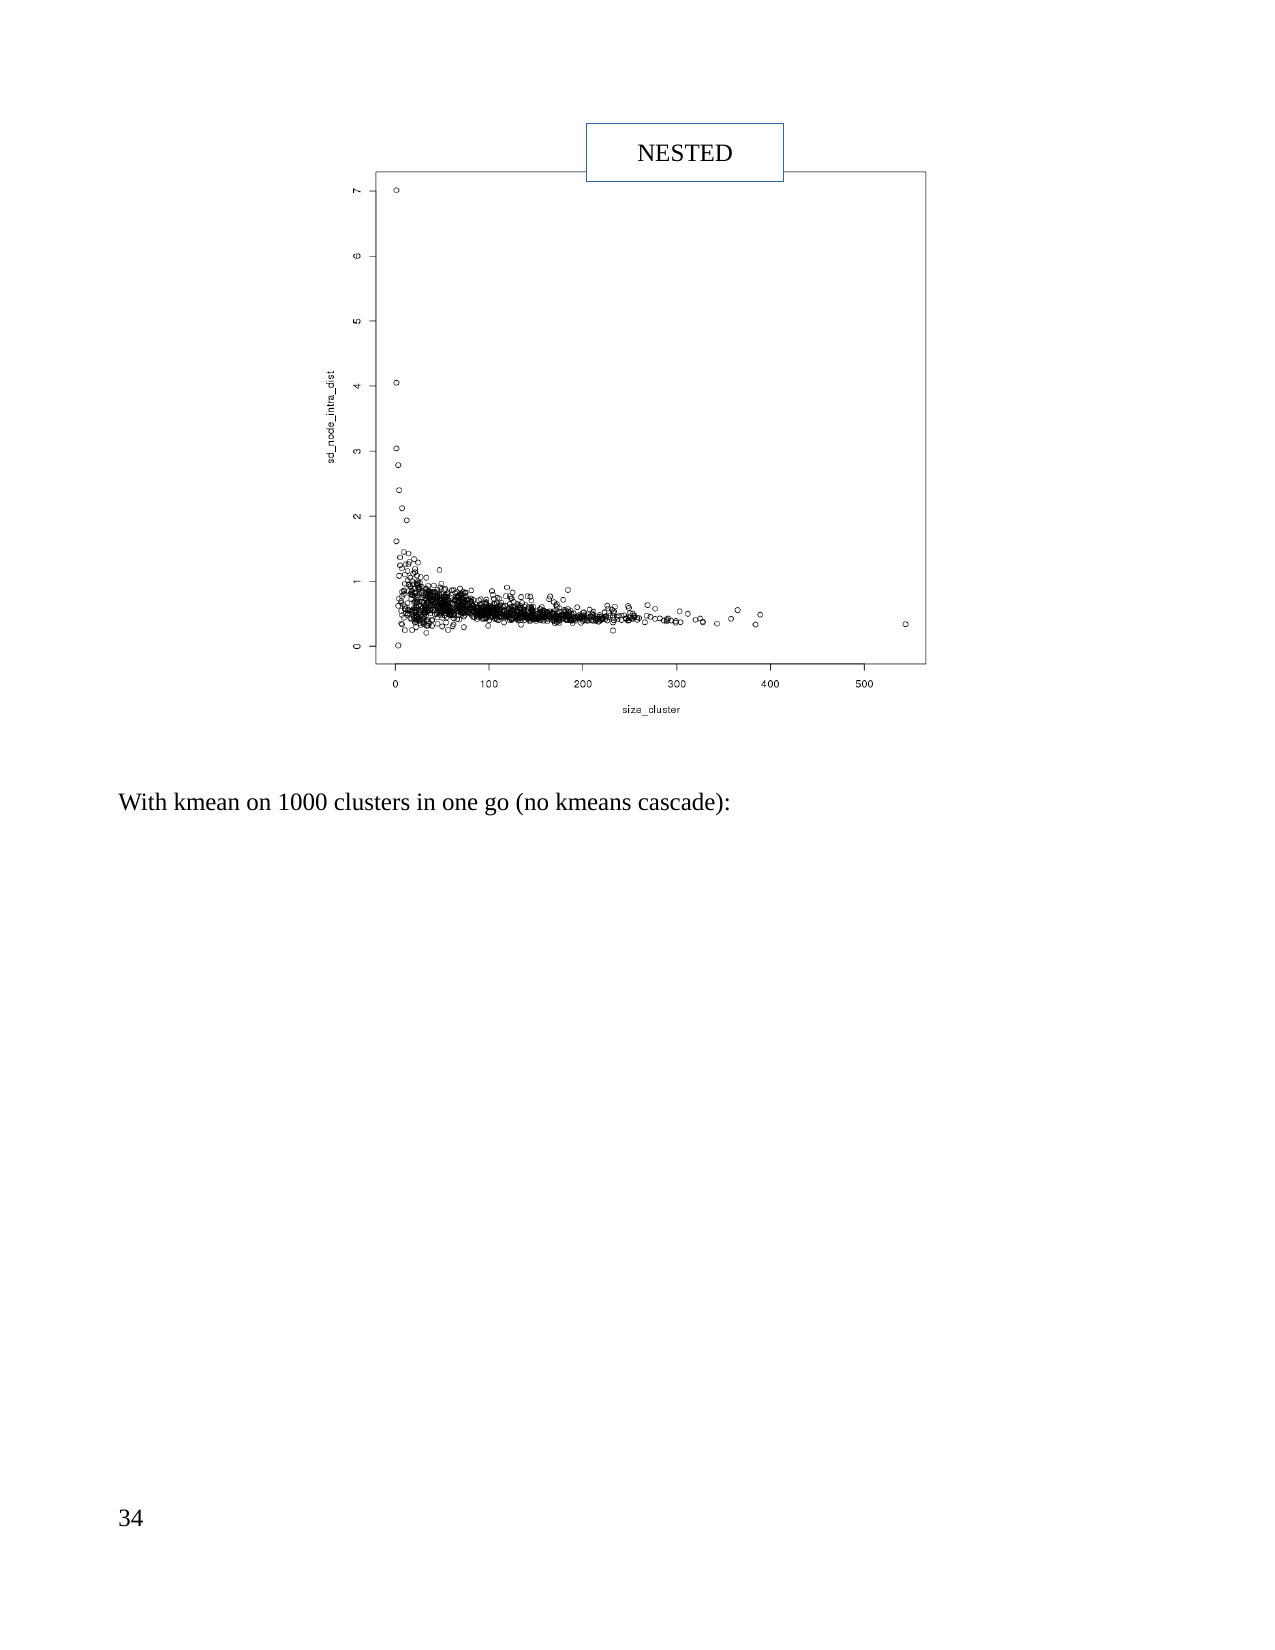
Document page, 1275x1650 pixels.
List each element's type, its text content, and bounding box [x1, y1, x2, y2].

picture [322, 118, 953, 730]
text With kmean on 1000 clusters in one go (no kmeans cascade): [118, 787, 1157, 816]
